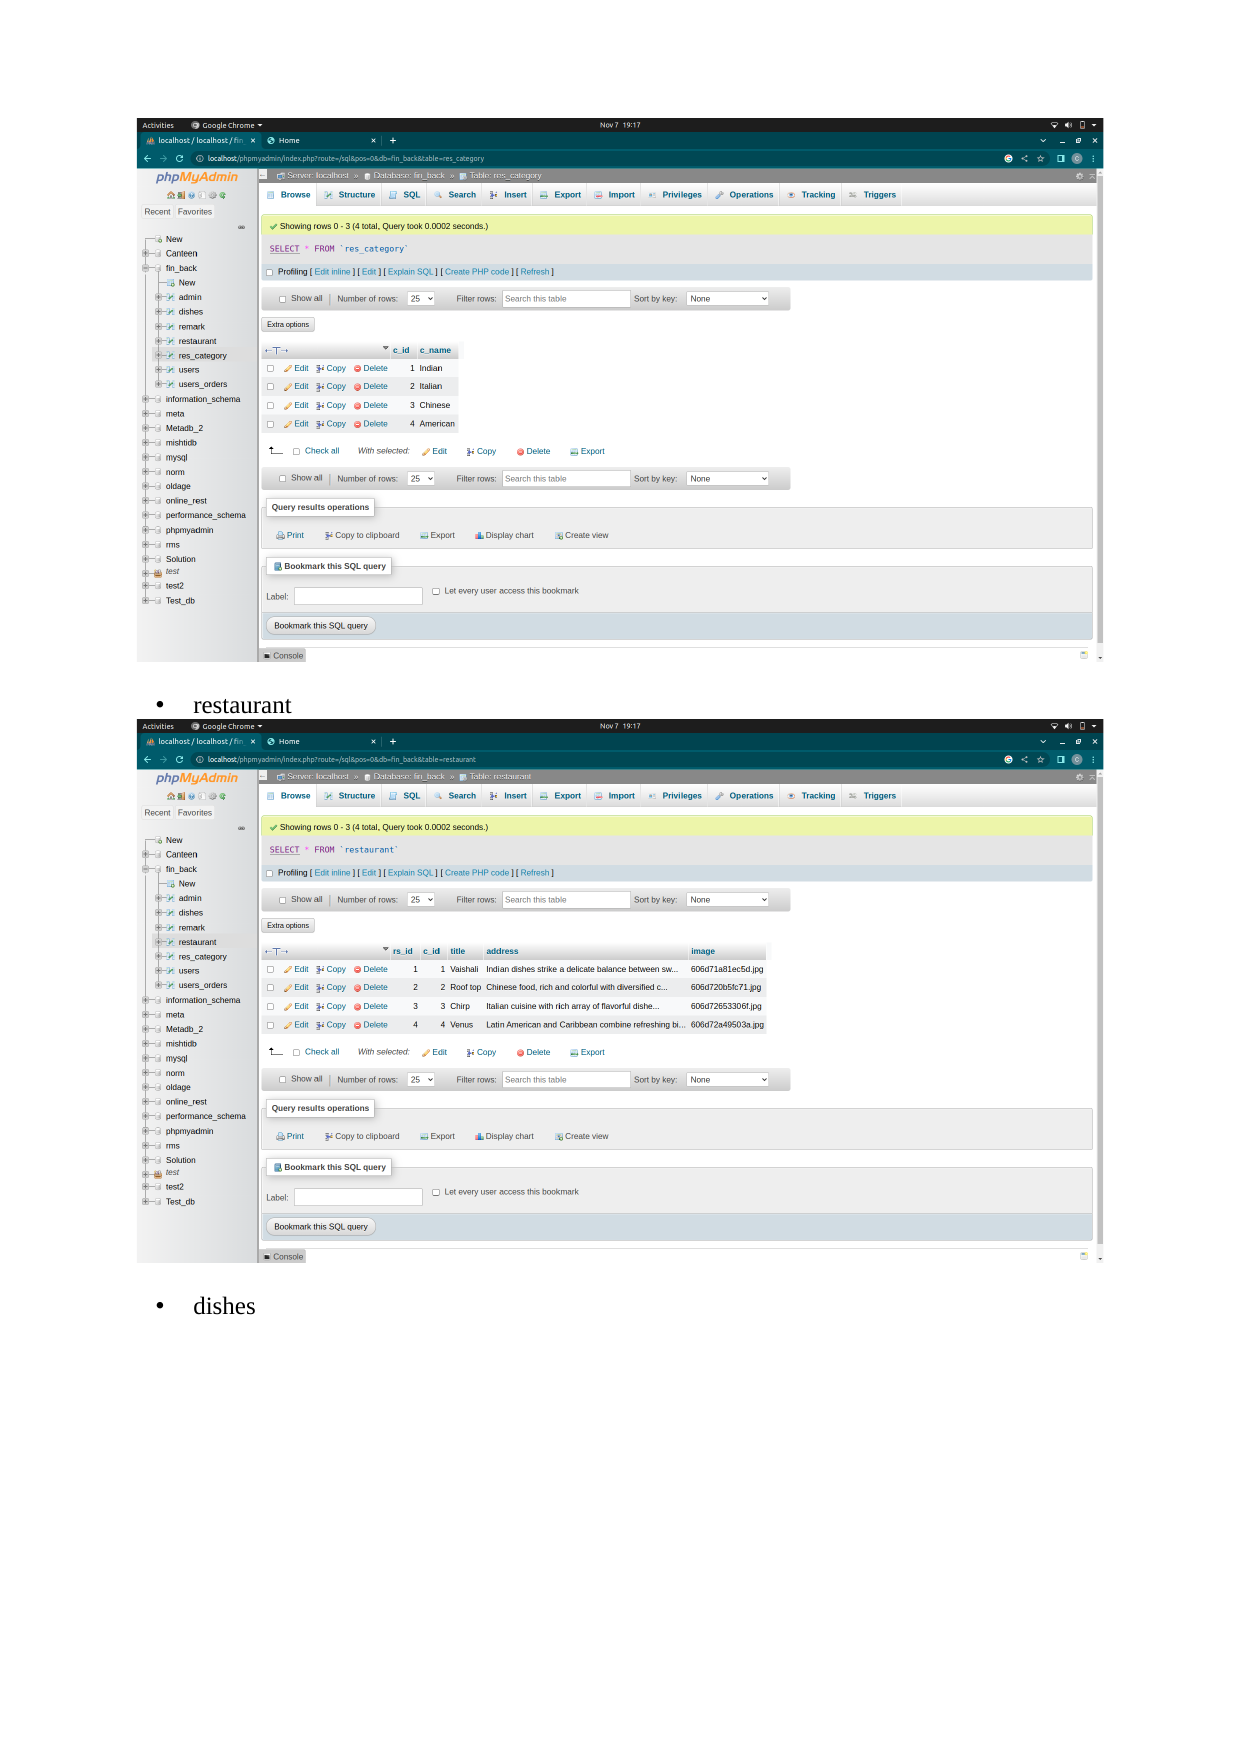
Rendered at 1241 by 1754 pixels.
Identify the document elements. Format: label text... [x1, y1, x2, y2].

list restaurant [156, 690, 1122, 719]
picture [136, 719, 1104, 1263]
list dishes [156, 1291, 1122, 1320]
picture [136, 118, 1104, 662]
